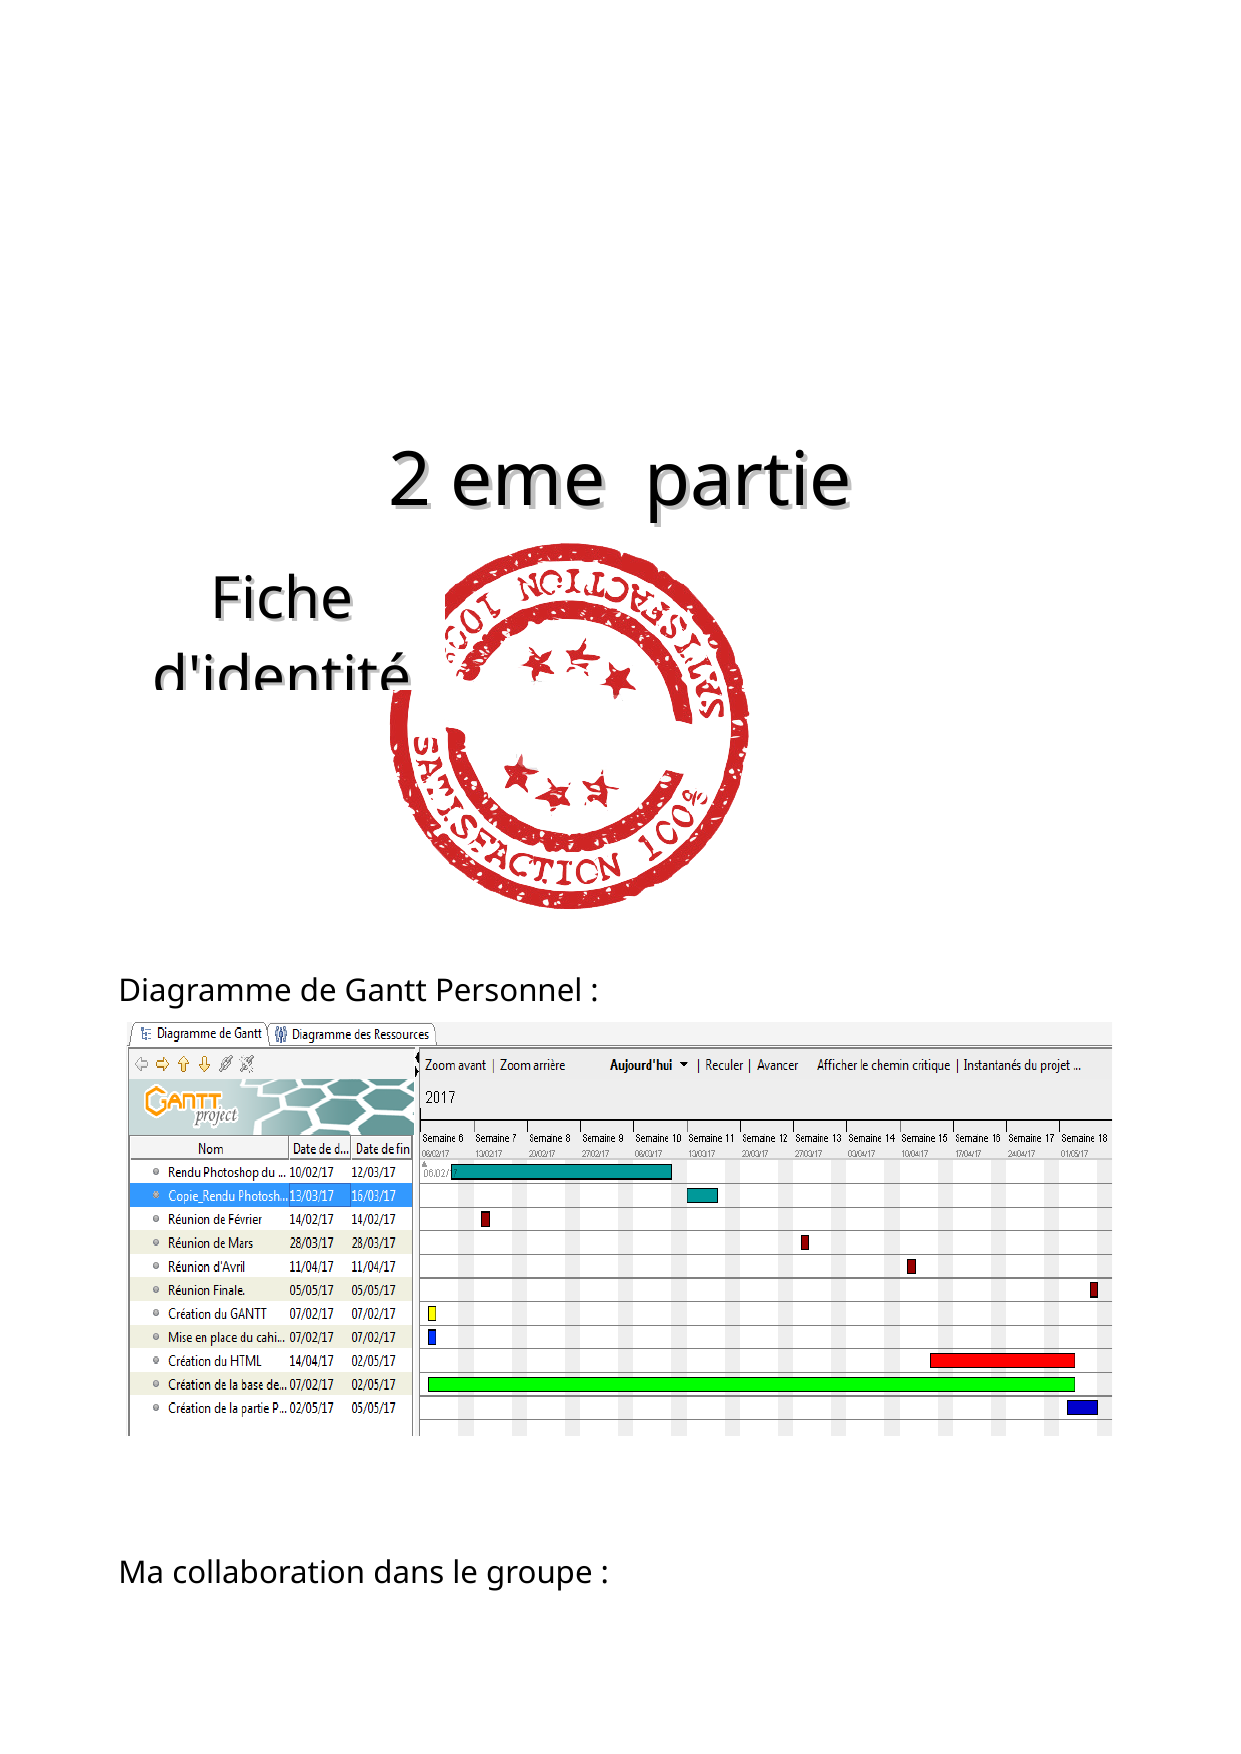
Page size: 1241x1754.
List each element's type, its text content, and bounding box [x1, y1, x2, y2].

text 2 eme partie [118, 425, 1122, 527]
text Fiche [118, 556, 445, 635]
text Ma collaboration dans le groupe : [118, 1550, 1122, 1593]
text Diagramme de Gantt Personnel : [118, 968, 1122, 1010]
text d'identité [118, 635, 445, 690]
